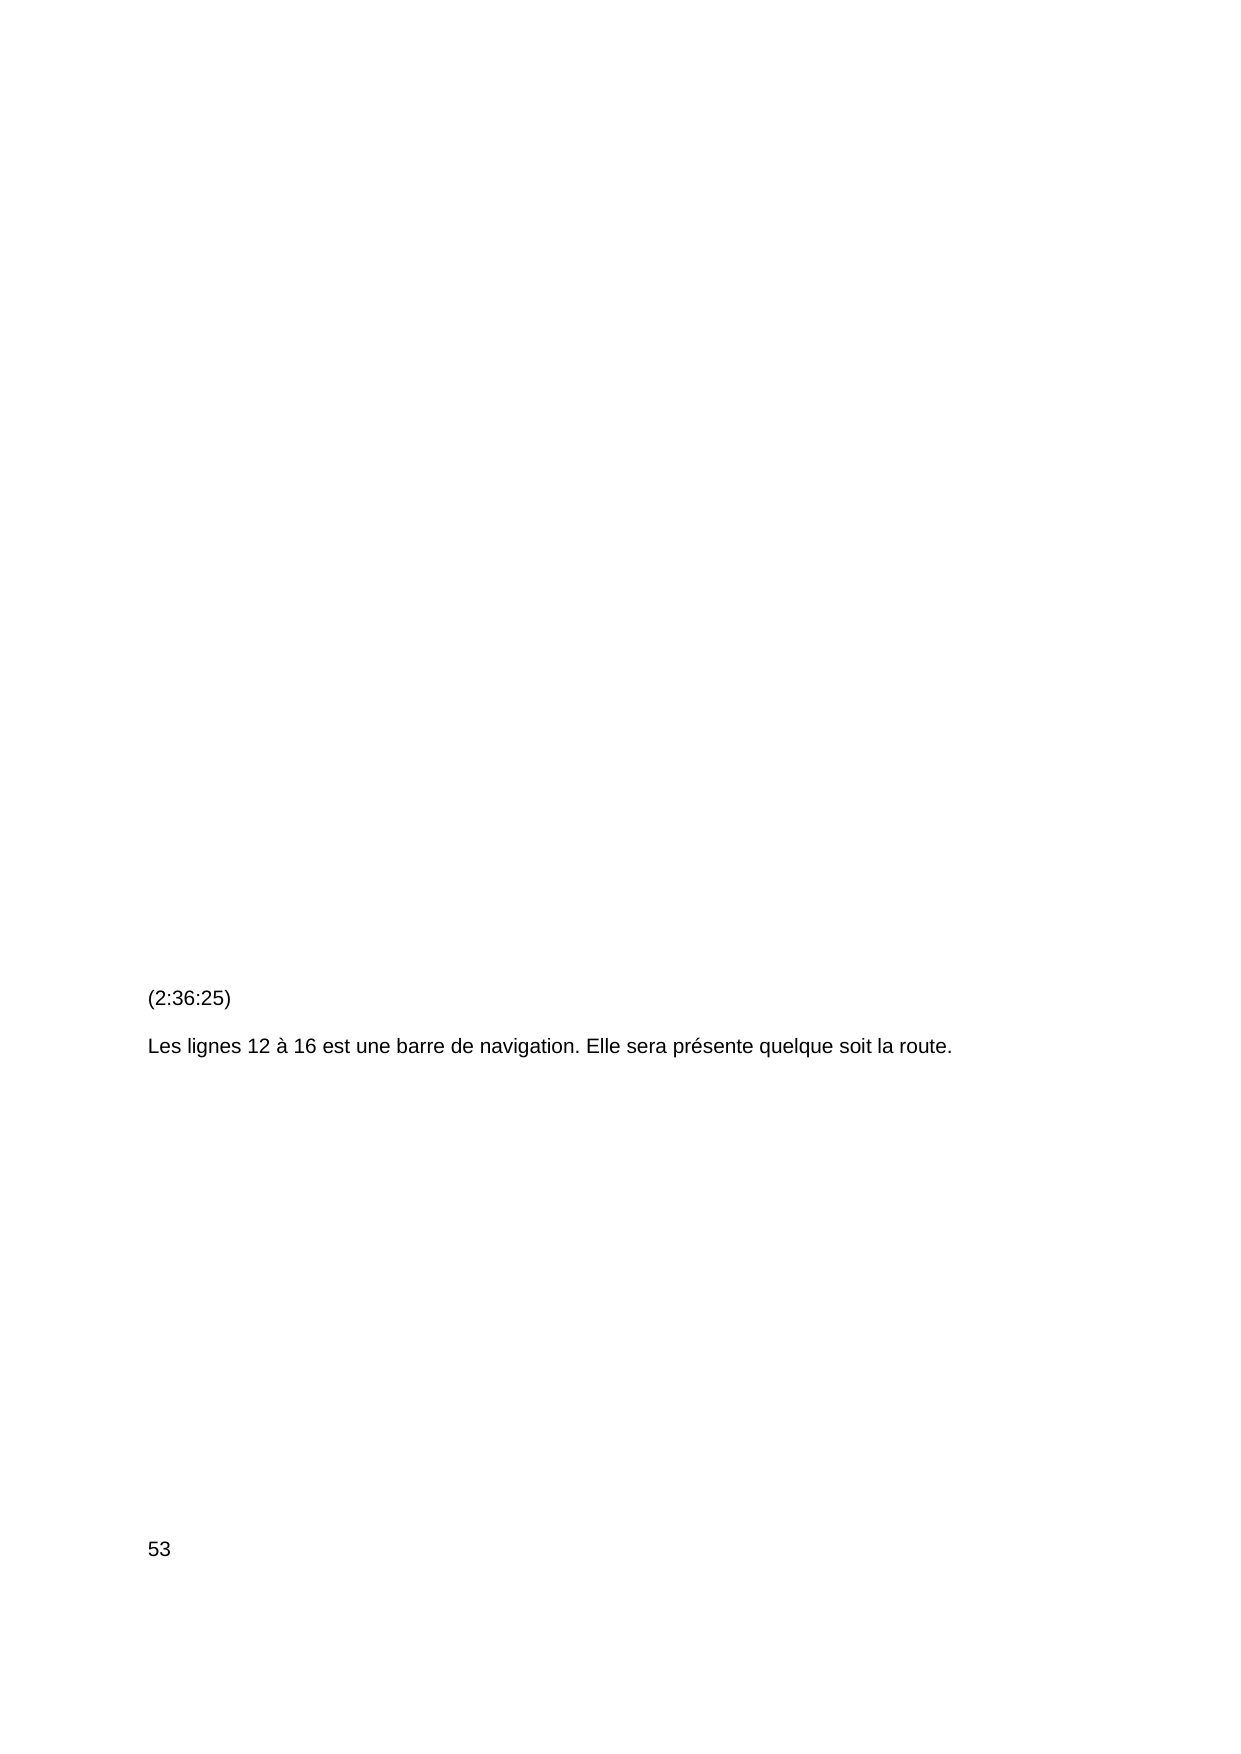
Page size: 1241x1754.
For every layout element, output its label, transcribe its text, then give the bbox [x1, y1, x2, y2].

text (2:36:25) [148, 986, 1093, 1010]
text Les lignes 12 à 16 est une barre de navigation. Elle sera présente quelque soit la route. [148, 1034, 1093, 1058]
